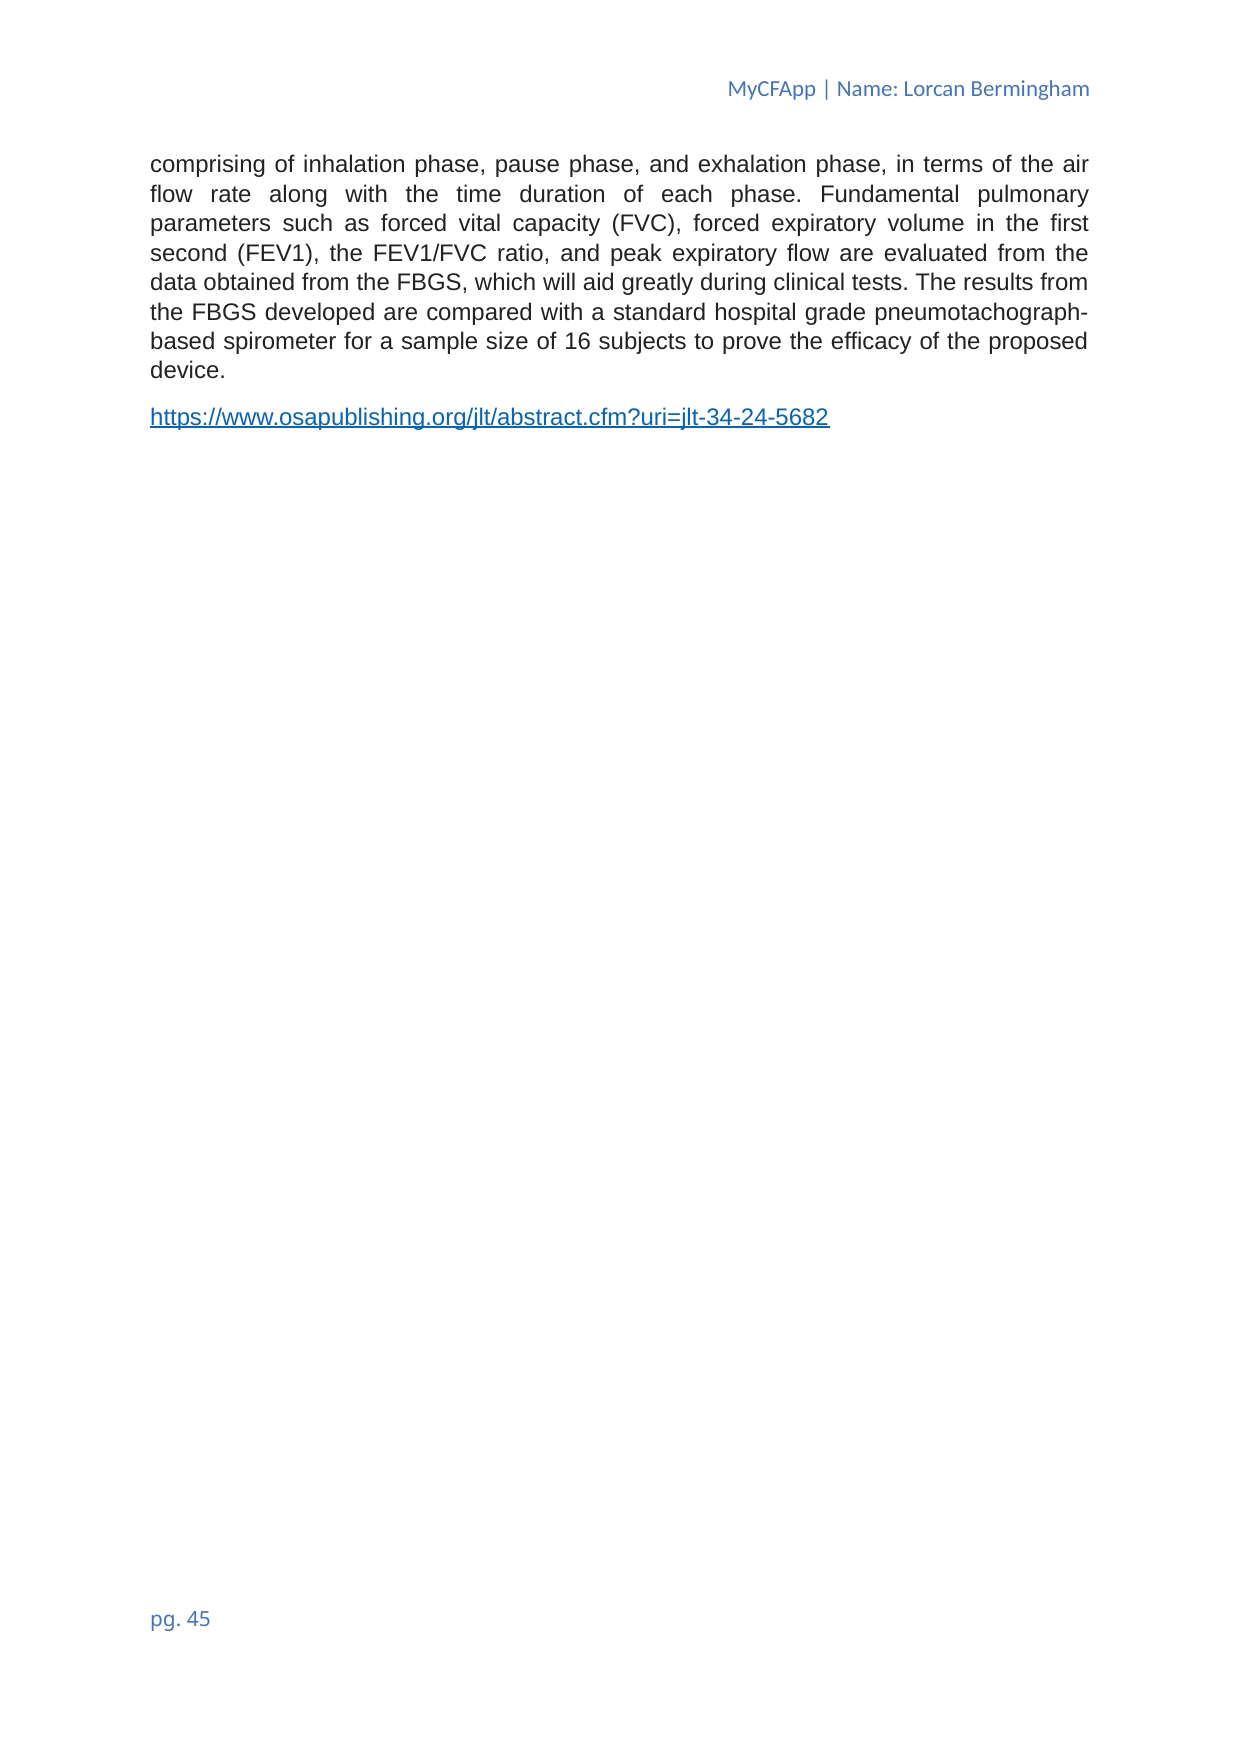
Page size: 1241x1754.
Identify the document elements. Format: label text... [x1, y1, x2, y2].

text comprising of inhalation phase, pause phase, and exhalation phase, in terms of the air flow rate along with the time duration of each phase. Fundamental pulmonary parameters such as forced vital capacity (FVC), forced expiratory volume in the first second (FEV1), the FEV1/FVC ratio, and peak expiratory flow are evaluated from the data obtained from the FBGS, which will aid greatly during clinical tests. The results from the FBGS developed are compared with a standard hospital grade pneumotachograph-based spirometer for a sample size of 16 subjects to prove the efficacy of the proposed device. [150, 150, 1090, 384]
text https://www.osapublishing.org/jlt/abstract.cfm?uri=jlt-34-24-5682 [150, 402, 1090, 430]
